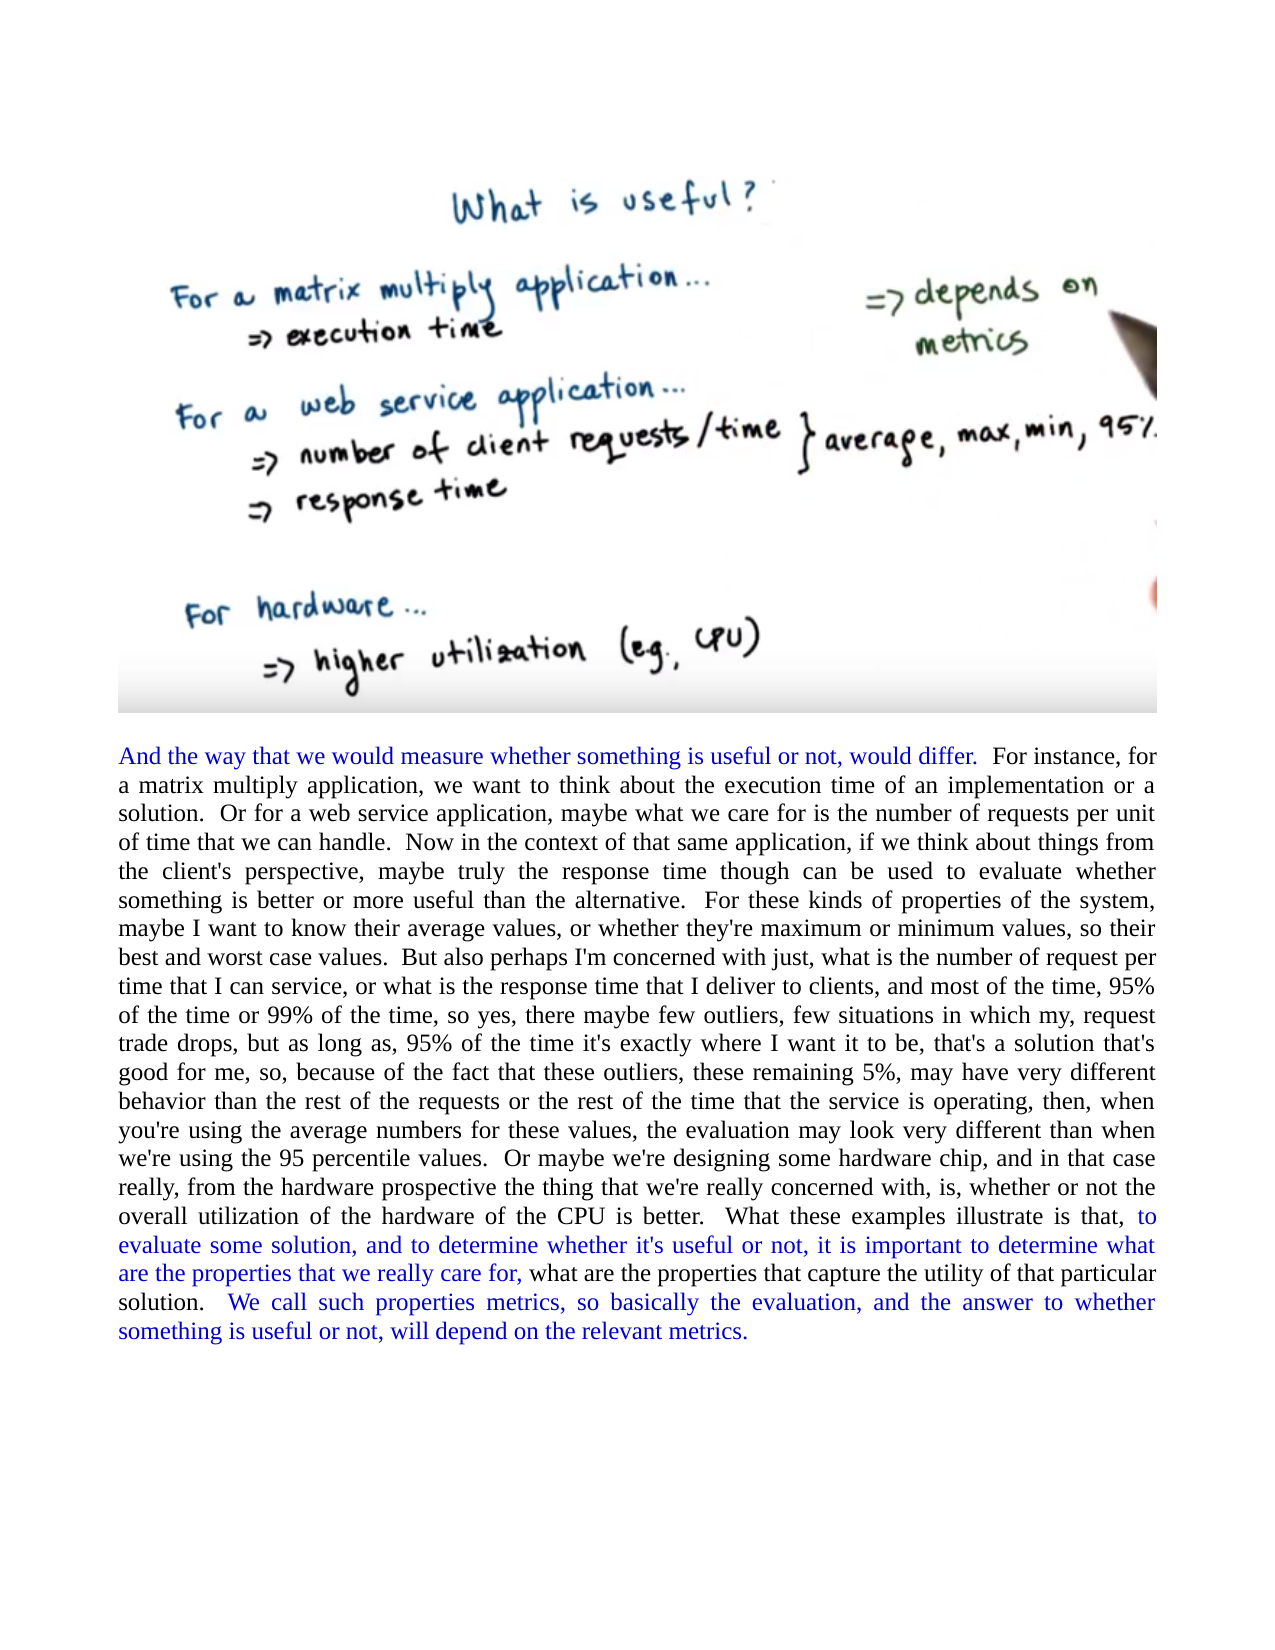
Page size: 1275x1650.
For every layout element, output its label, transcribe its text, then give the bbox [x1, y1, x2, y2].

text And the way that we would measure whether something is useful or not, would differ. For instance, for a matrix multiply application, we want to think about the execution time of an implementation or a solution. Or for a web service application, maybe what we care for is the number of requests per unit of time that we can handle. Now in the context of that same application, if we think about things from the client's perspective, maybe truly the response time though can be used to evaluate whether something is better or more useful than the alternative. For these kinds of properties of the system, maybe I want to know their average values, or whether they're maximum or minimum values, so their best and worst case values. But also perhaps I'm concerned with just, what is the number of request per time that I can service, or what is the response time that I deliver to clients, and most of the time, 95% of the time or 99% of the time, so yes, there maybe few outliers, few situations in which my, request trade drops, but as long as, 95% of the time it's exactly where I want it to be, that's a solution that's good for me, so, because of the fact that these outliers, these remaining 5%, may have very different behavior than the rest of the requests or the rest of the time that the service is operating, then, when you're using the average numbers for these values, the evaluation may look very different than when we're using the 95 percentile values. Or maybe we're designing some hardware chip, and in that case really, from the hardware prospective the thing that we're really concerned with, is, whether or not the overall utilization of the hardware of the CPU is better. What these examples illustrate is that, to evaluate some solution, and to determine whether it's useful or not, it is important to determine what are the properties that we really care for, what are the properties that capture the utility of that particular solution. We call such properties metrics, so basically the evaluation, and the answer to whether something is useful or not, will depend on the relevant metrics. [118, 741, 1157, 1345]
picture [118, 175, 1157, 713]
